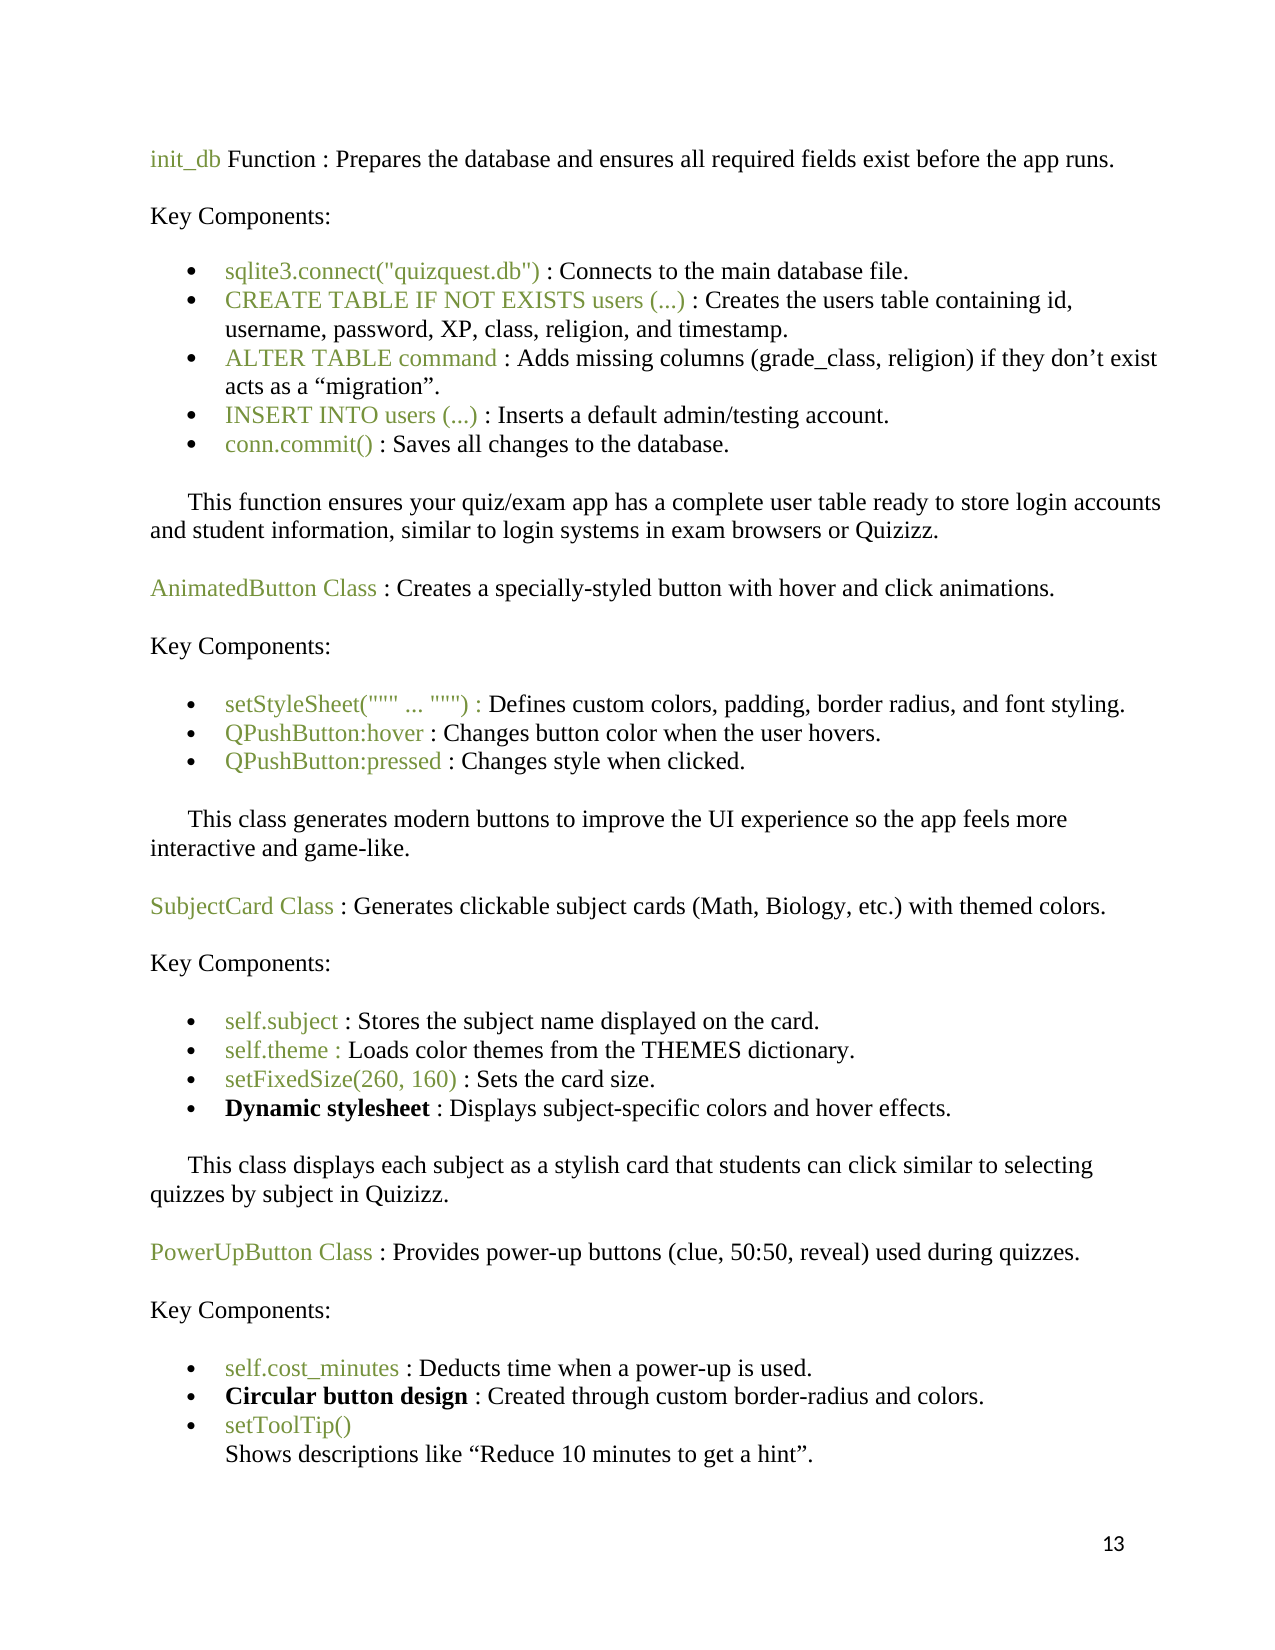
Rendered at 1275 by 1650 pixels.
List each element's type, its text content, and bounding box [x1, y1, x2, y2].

text Key Components: [150, 1295, 1162, 1323]
list self.subject : Stores the subject name displayed on the card. [187, 1006, 1162, 1035]
text init_db Function : Prepares the database and ensures all required fields exist before the app runs. [150, 144, 1162, 172]
list Dynamic stylesheet : Displays subject-specific colors and hover effects. [187, 1093, 1162, 1121]
list QPushButton:pressed : Changes style when clicked. [187, 746, 1162, 775]
list self.cost_minutes : Deducts time when a power-up is used. [187, 1353, 1162, 1381]
list setToolTip() Shows descriptions like “Reduce 10 minutes to get a hint”. [187, 1410, 1162, 1468]
text SubjectCard Class : Generates clickable subject cards (Math, Biology, etc.) with themed colors. [150, 891, 1162, 920]
text Key Components: [150, 201, 1162, 256]
text AnimatedButton Class : Creates a specially-styled button with hover and click animations. [150, 573, 1162, 602]
list CREATE TABLE IF NOT EXISTS users (...) : Creates the users table containing id, username, password, XP, class, religion, and timestamp. [187, 285, 1162, 343]
text Key Components: [150, 631, 1162, 660]
list self.theme : Loads color themes from the THEMES dictionary. [187, 1035, 1162, 1064]
list QPushButton:hover : Changes button color when the user hovers. [187, 718, 1162, 746]
text This function ensures your quiz/exam app has a complete user table ready to store login accounts and student information, similar to login systems in exam browsers or Quizizz. [150, 487, 1162, 544]
list Circular button design : Created through custom border-radius and colors. [187, 1381, 1162, 1410]
text This class generates modern buttons to improve the UI experience so the app feels more interactive and game-like. [150, 804, 1162, 862]
text This class displays each subject as a stylish card that students can click similar to selecting quizzes by subject in Quizizz. [150, 1151, 1162, 1208]
list ALTER TABLE command : Adds missing columns (grade_class, religion) if they don’t exist acts as a “migration”. [187, 343, 1162, 400]
list INSERT INTO users (...) : Inserts a default admin/testing account. [187, 400, 1162, 429]
text Key Components: [150, 948, 1162, 977]
list setStyleSheet(""" ... """) : Defines custom colors, padding, border radius, and font styling. [187, 689, 1162, 718]
list setFixedSize(260, 160) : Sets the card size. [187, 1064, 1162, 1093]
text PowerUpButton Class : Provides power-up buttons (clue, 50:50, reveal) used during quizzes. [150, 1237, 1162, 1266]
list conn.commit() : Saves all changes to the database. [187, 429, 1162, 458]
list sqlite3.connect("quizquest.db") : Connects to the main database file. [187, 256, 1162, 285]
